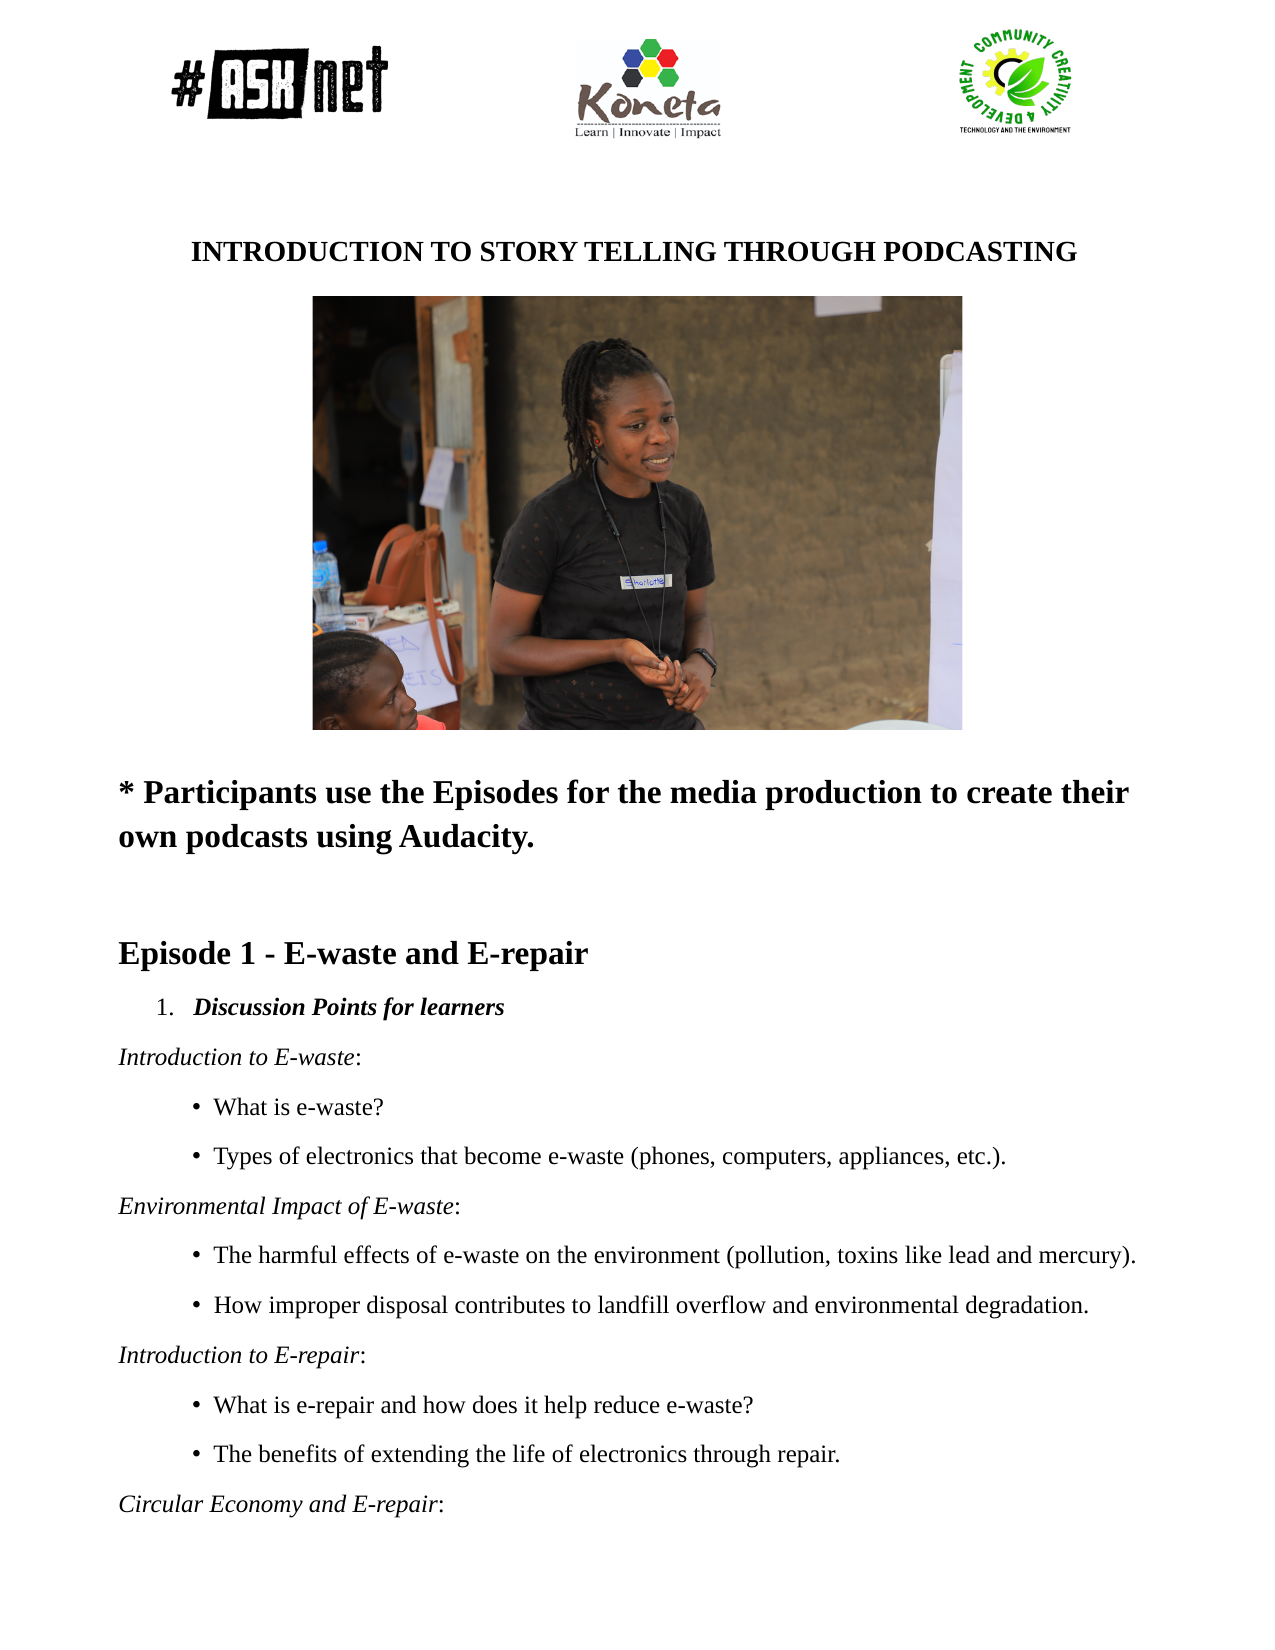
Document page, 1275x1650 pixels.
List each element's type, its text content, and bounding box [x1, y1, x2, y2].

picture [170, 39, 392, 122]
list What is e-repair and how does it help reduce e-waste? [118, 1390, 1157, 1418]
text Introduction to E-repair: [118, 1340, 1157, 1369]
list How improper disposal contributes to landfill overflow and environmental degradation. [118, 1290, 1157, 1319]
list Types of electronics that become e-waste (phones, computers, appliances, etc.). [118, 1141, 1157, 1170]
picture [931, 8, 1098, 149]
text Introduction to E-waste: [118, 1042, 1157, 1071]
text * Participants use the Episodes for the media production to create their own podcasts using Audacity. [118, 772, 1157, 854]
list The benefits of extending the life of electronics through repair. [118, 1439, 1157, 1468]
list What is e-waste? [118, 1092, 1157, 1120]
text INTRODUCTION TO STORY TELLING THROUGH PODCASTING [118, 234, 1157, 267]
text Environmental Impact of E-waste: [118, 1191, 1157, 1220]
text Episode 1 - E-waste and E-repair [118, 933, 1157, 972]
picture [312, 296, 963, 730]
list The harmful effects of e-waste on the environment (pollution, toxins like lead and mercury). [118, 1241, 1157, 1269]
text Circular Economy and E-repair: [118, 1489, 1157, 1518]
picture [575, 39, 721, 139]
list Discussion Points for learners [156, 992, 1157, 1021]
